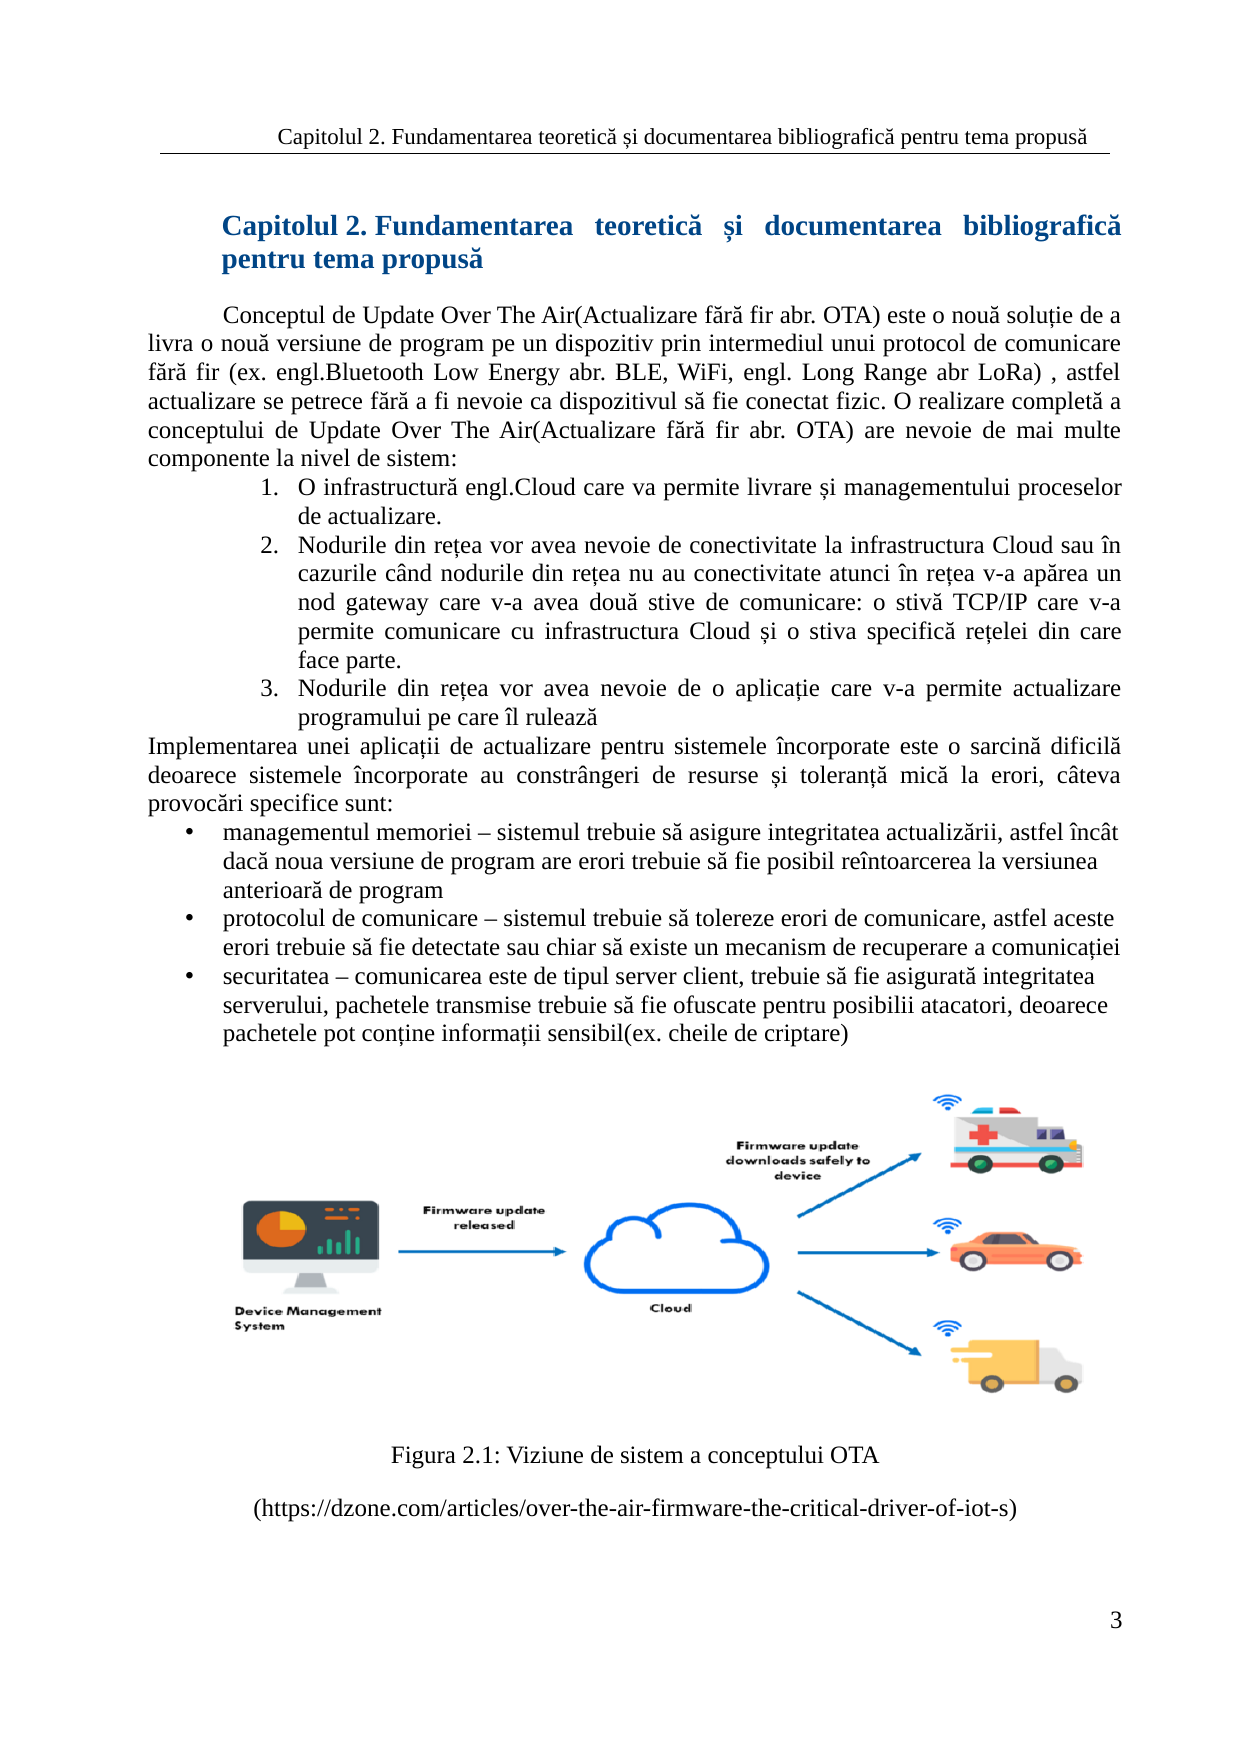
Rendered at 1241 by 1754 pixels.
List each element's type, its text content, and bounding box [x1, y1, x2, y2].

list Nodurile din rețea vor avea nevoie de conectivitate la infrastructura Cloud sau în cazurile când nodurile din rețea nu au conectivitate atunci în rețea v-a apărea un nod gateway care v-a avea două stive de comunicare: o stivă TCP/IP care v-a permite comunicare cu infrastructura Cloud și o stiva specifică rețelei din care face parte. [260, 530, 1122, 673]
list managementul memoriei – sistemul trebuie să asigure integritatea actualizării, astfel încât dacă noua versiune de program are erori trebuie să fie posibil reîntoarcerea la versiunea anterioară de program [185, 817, 1122, 903]
list (https://dzone.com/articles/over-the-air-firmware-the-critical-driver-of-iot-s) [155, 1493, 1115, 1522]
text Implementarea unei aplicații de actualizare pentru sistemele încorporate este o sarcină dificilă deoarece sistemele încorporate au constrângeri de resurse și toleranță mică la erori, câteva provocări specifice sunt: [148, 731, 1122, 817]
subtitle Fundamentarea teoretică și documentarea bibliografică pentru tema propusă [221, 208, 1122, 275]
list protocolul de comunicare – sistemul trebuie să tolereze erori de comunicare, astfel aceste erori trebuie să fie detectate sau chiar să existe un mecanism de recuperare a comunicației [185, 903, 1122, 961]
text Conceptul de Update Over The Air(Actualizare fără fir abr. OTA) este o nouă soluție de a livra o nouă versiune de program pe un dispozitiv prin intermediul unui protocol de comunicare fără fir (ex. engl.Bluetooth Low Energy abr. BLE, WiFi, engl. Long Range abr LoRa) , astfel actualizare se petrece fără a fi nevoie ca dispozitivul să fie conectat fizic. O realizare completă a conceptului de Update Over The Air(Actualizare fără fir abr. OTA) are nevoie de mai multe componente la nivel de sistem: [148, 300, 1122, 472]
list securitatea – comunicarea este de tipul server client, trebuie să fie asigurată integritatea serverului, pachetele transmise trebuie să fie ofuscate pentru posibilii atacatori, deoarece pachetele pot conține informații sensibil(ex. cheile de criptare) [185, 961, 1122, 1047]
list O infrastructură engl.Cloud care va permite livrare și managementului proceselor de actualizare. [260, 472, 1122, 530]
picture [154, 1059, 1116, 1417]
list Nodurile din rețea vor avea nevoie de o aplicație care v-a permite actualizare programului pe care îl rulează [260, 673, 1122, 731]
list Figura 2.1: Viziune de sistem a conceptului OTA [155, 1417, 1115, 1469]
list [155, 1469, 1115, 1493]
